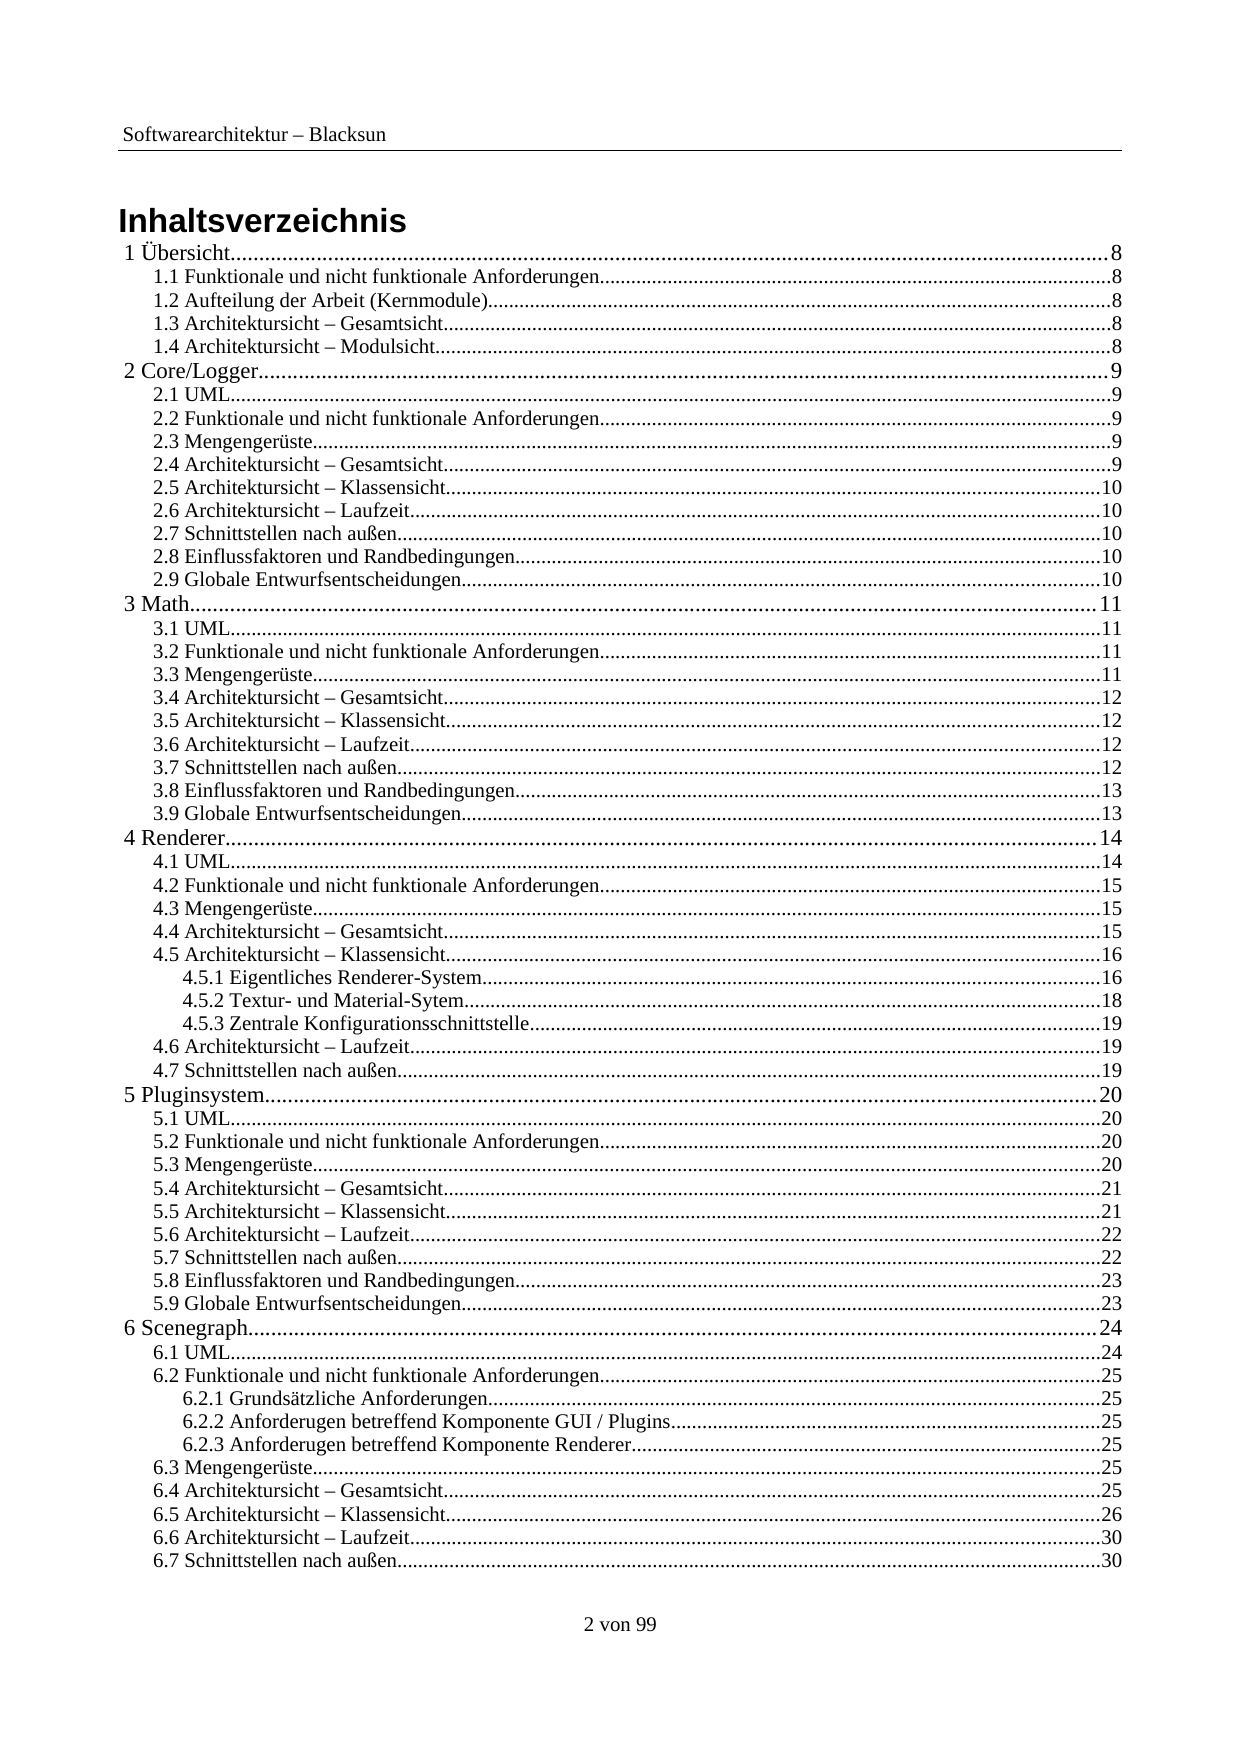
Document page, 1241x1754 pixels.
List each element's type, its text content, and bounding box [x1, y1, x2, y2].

text 5.4 Architektursicht – Gesamtsicht 21 [148, 1176, 1122, 1199]
text 6.2 Funktionale und nicht funktionale Anforderungen 25 [148, 1364, 1122, 1387]
text 4.5.1 Eigentliches Renderer-System 16 [177, 966, 1122, 989]
text 5.9 Globale Entwurfsentscheidungen 23 [148, 1292, 1122, 1315]
text 6 Scenegraph 24 [118, 1315, 1122, 1341]
text 2.5 Architektursicht – Klassensicht 10 [148, 476, 1122, 499]
text 6.7 Schnittstellen nach außen 30 [148, 1549, 1122, 1572]
text 2 Core/Logger 9 [118, 358, 1122, 383]
text 5.3 Mengengerüste 20 [148, 1153, 1122, 1176]
text 5.6 Architektursicht – Laufzeit 22 [148, 1223, 1122, 1246]
text 2.3 Mengengerüste 9 [148, 429, 1122, 453]
text 6.6 Architektursicht – Laufzeit 30 [148, 1526, 1122, 1549]
text 3.5 Architektursicht – Klassensicht 12 [148, 709, 1122, 732]
text 1.1 Funktionale und nicht funktionale Anforderungen 8 [148, 265, 1122, 288]
text 3.8 Einflussfaktoren und Randbedingungen 13 [148, 779, 1122, 802]
text 6.4 Architektursicht – Gesamtsicht 25 [148, 1479, 1122, 1502]
text 6.5 Architektursicht – Klassensicht 26 [148, 1502, 1122, 1526]
text 3.2 Funktionale und nicht funktionale Anforderungen 11 [148, 640, 1122, 663]
text 2.1 UML 9 [148, 383, 1122, 406]
text 2.2 Funktionale und nicht funktionale Anforderungen 9 [148, 406, 1122, 429]
text 5 Pluginsystem 20 [118, 1082, 1122, 1107]
text 4.4 Architektursicht – Gesamtsicht 15 [148, 920, 1122, 943]
text 4 Renderer 14 [118, 825, 1122, 850]
text 3.7 Schnittstellen nach außen 12 [148, 756, 1122, 779]
text 5.8 Einflussfaktoren und Randbedingungen 23 [148, 1269, 1122, 1292]
text 6.1 UML 24 [148, 1341, 1122, 1364]
text 4.5 Architektursicht – Klassensicht 16 [148, 943, 1122, 966]
text 2.4 Architektursicht – Gesamtsicht 9 [148, 453, 1122, 476]
text 4.5.3 Zentrale Konfigurationsschnittstelle 19 [177, 1012, 1122, 1035]
text 6.2.3 Anforderugen betreffend Komponente Renderer 25 [177, 1433, 1122, 1456]
subtitle Inhaltsverzeichnis [118, 203, 1122, 240]
text 2.8 Einflussfaktoren und Randbedingungen 10 [148, 545, 1122, 568]
text 5.2 Funktionale und nicht funktionale Anforderungen 20 [148, 1130, 1122, 1153]
text 2.7 Schnittstellen nach außen 10 [148, 522, 1122, 545]
text 3.9 Globale Entwurfsentscheidungen 13 [148, 802, 1122, 825]
text 1.2 Aufteilung der Arbeit (Kernmodule) 8 [148, 288, 1122, 312]
text 1.4 Architektursicht – Modulsicht 8 [148, 335, 1122, 358]
text 3.1 UML 11 [148, 617, 1122, 640]
text 3 Math 11 [118, 591, 1122, 617]
text 5.1 UML 20 [148, 1107, 1122, 1130]
text 4.1 UML 14 [148, 850, 1122, 873]
text 6.2.2 Anforderugen betreffend Komponente GUI / Plugins 25 [177, 1410, 1122, 1433]
text 3.4 Architektursicht – Gesamtsicht 12 [148, 686, 1122, 709]
text 4.6 Architektursicht – Laufzeit 19 [148, 1035, 1122, 1058]
text 4.2 Funktionale und nicht funktionale Anforderungen 15 [148, 873, 1122, 897]
text 2.6 Architektursicht – Laufzeit 10 [148, 499, 1122, 522]
text 3.6 Architektursicht – Laufzeit 12 [148, 732, 1122, 756]
text 6.3 Mengengerüste 25 [148, 1456, 1122, 1479]
text 4.7 Schnittstellen nach außen 19 [148, 1058, 1122, 1082]
text 5.7 Schnittstellen nach außen 22 [148, 1246, 1122, 1269]
text 4.3 Mengengerüste 15 [148, 897, 1122, 920]
text 1.3 Architektursicht – Gesamtsicht 8 [148, 312, 1122, 335]
text 1 Übersicht 8 [118, 240, 1122, 265]
text 4.5.2 Textur- und Material-Sytem 18 [177, 989, 1122, 1012]
text 6.2.1 Grundsätzliche Anforderungen 25 [177, 1387, 1122, 1410]
text 3.3 Mengengerüste 11 [148, 663, 1122, 686]
text 2.9 Globale Entwurfsentscheidungen 10 [148, 568, 1122, 591]
text 5.5 Architektursicht – Klassensicht 21 [148, 1199, 1122, 1223]
